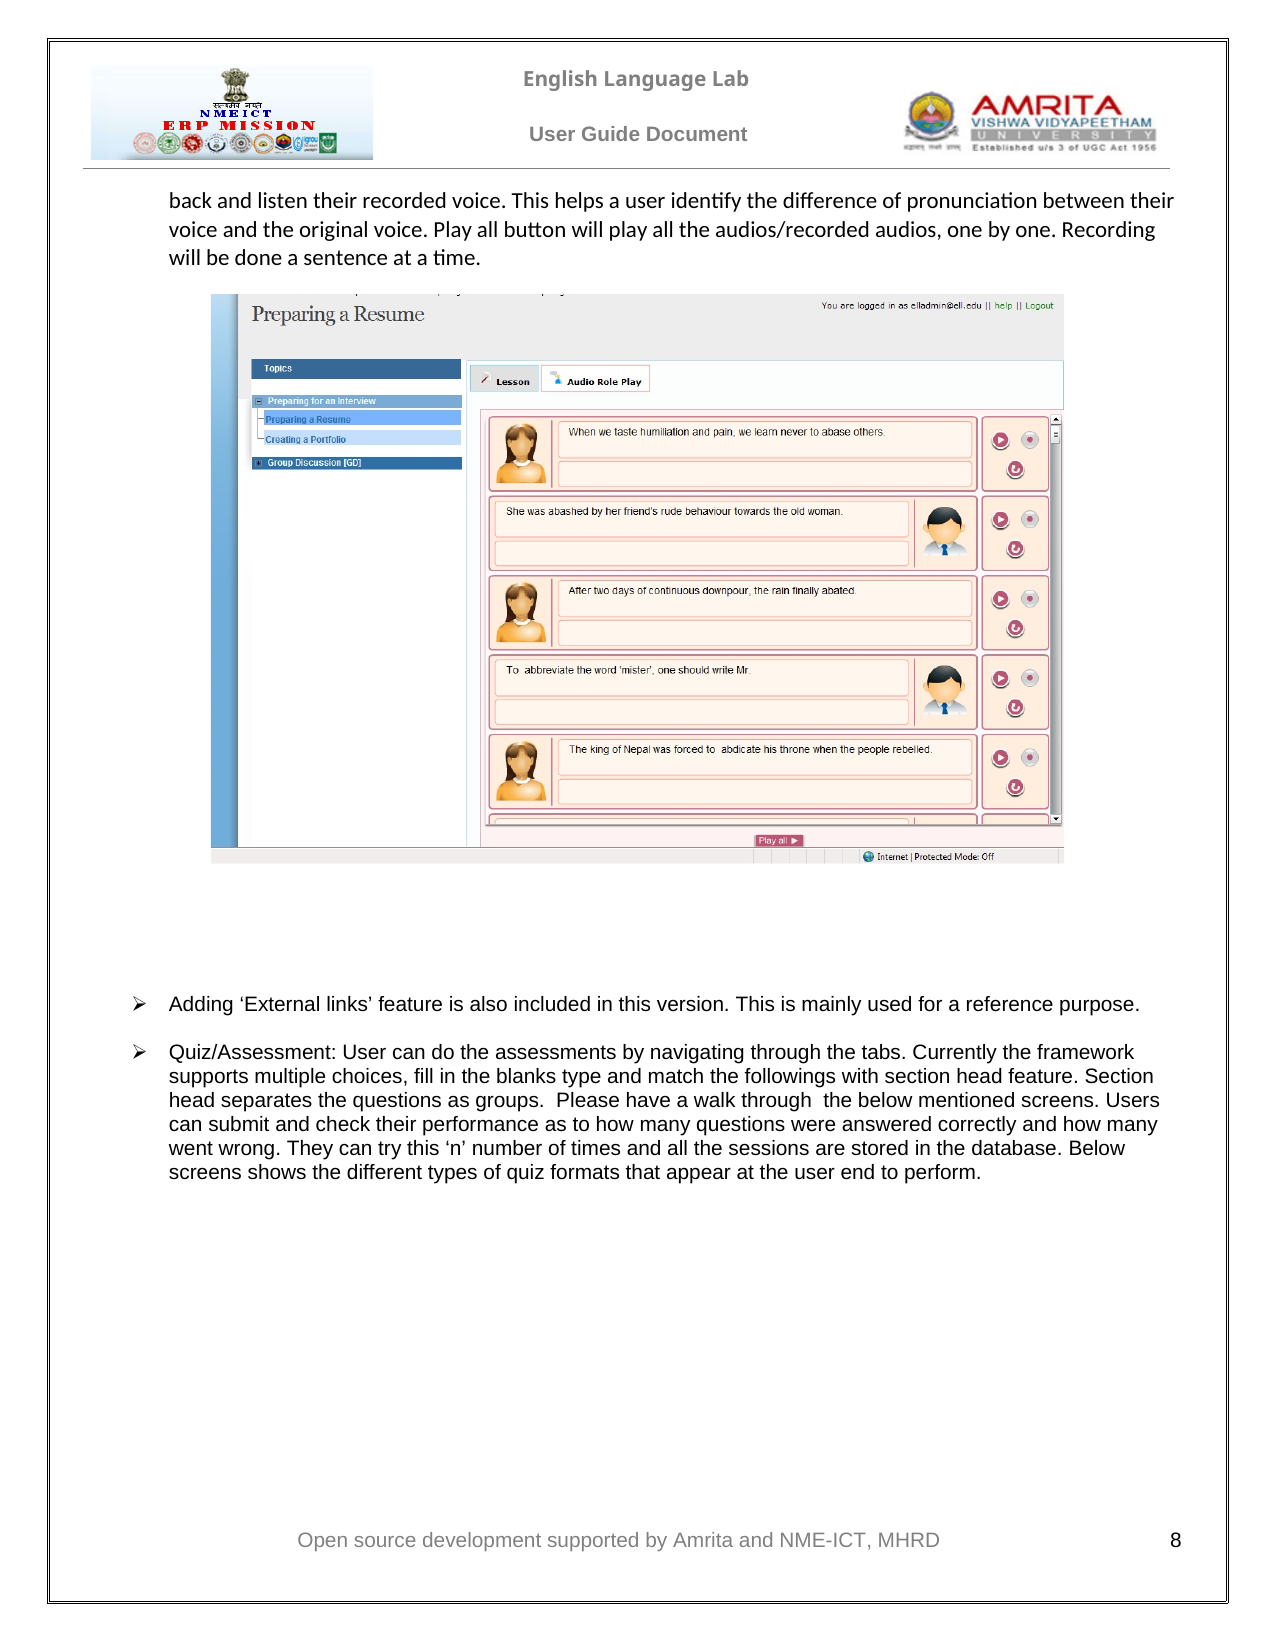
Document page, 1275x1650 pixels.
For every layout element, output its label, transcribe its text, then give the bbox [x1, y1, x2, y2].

picture [897, 87, 1165, 160]
list Quiz/Assessment: User can do the assessments by navigating through the tabs. Currently the framework supports multiple choices, fill in the blanks type and match the followings with section head feature. Section head separates the questions as groups. Please have a walk through the below mentioned screens. Users can submit and check their performance as to how many questions were answered correctly and how many went wrong. They can try this ‘n’ number of times and all the sessions are stored in the database. Below screens shows the different types of quiz formats that appear at the user end to perform. [131, 1040, 1181, 1184]
list Adding ‘External links’ feature is also included in this version. This is mainly used for a reference purpose. [131, 992, 1181, 1016]
picture [90, 65, 374, 160]
picture [210, 294, 1065, 864]
list back and listen their recorded voice. This helps a user identify the difference of pronunciation between their voice and the original voice. Play all button will play all the audios/recorded audios, one by one. Recording will be done a sentence at a time. [131, 187, 1181, 271]
